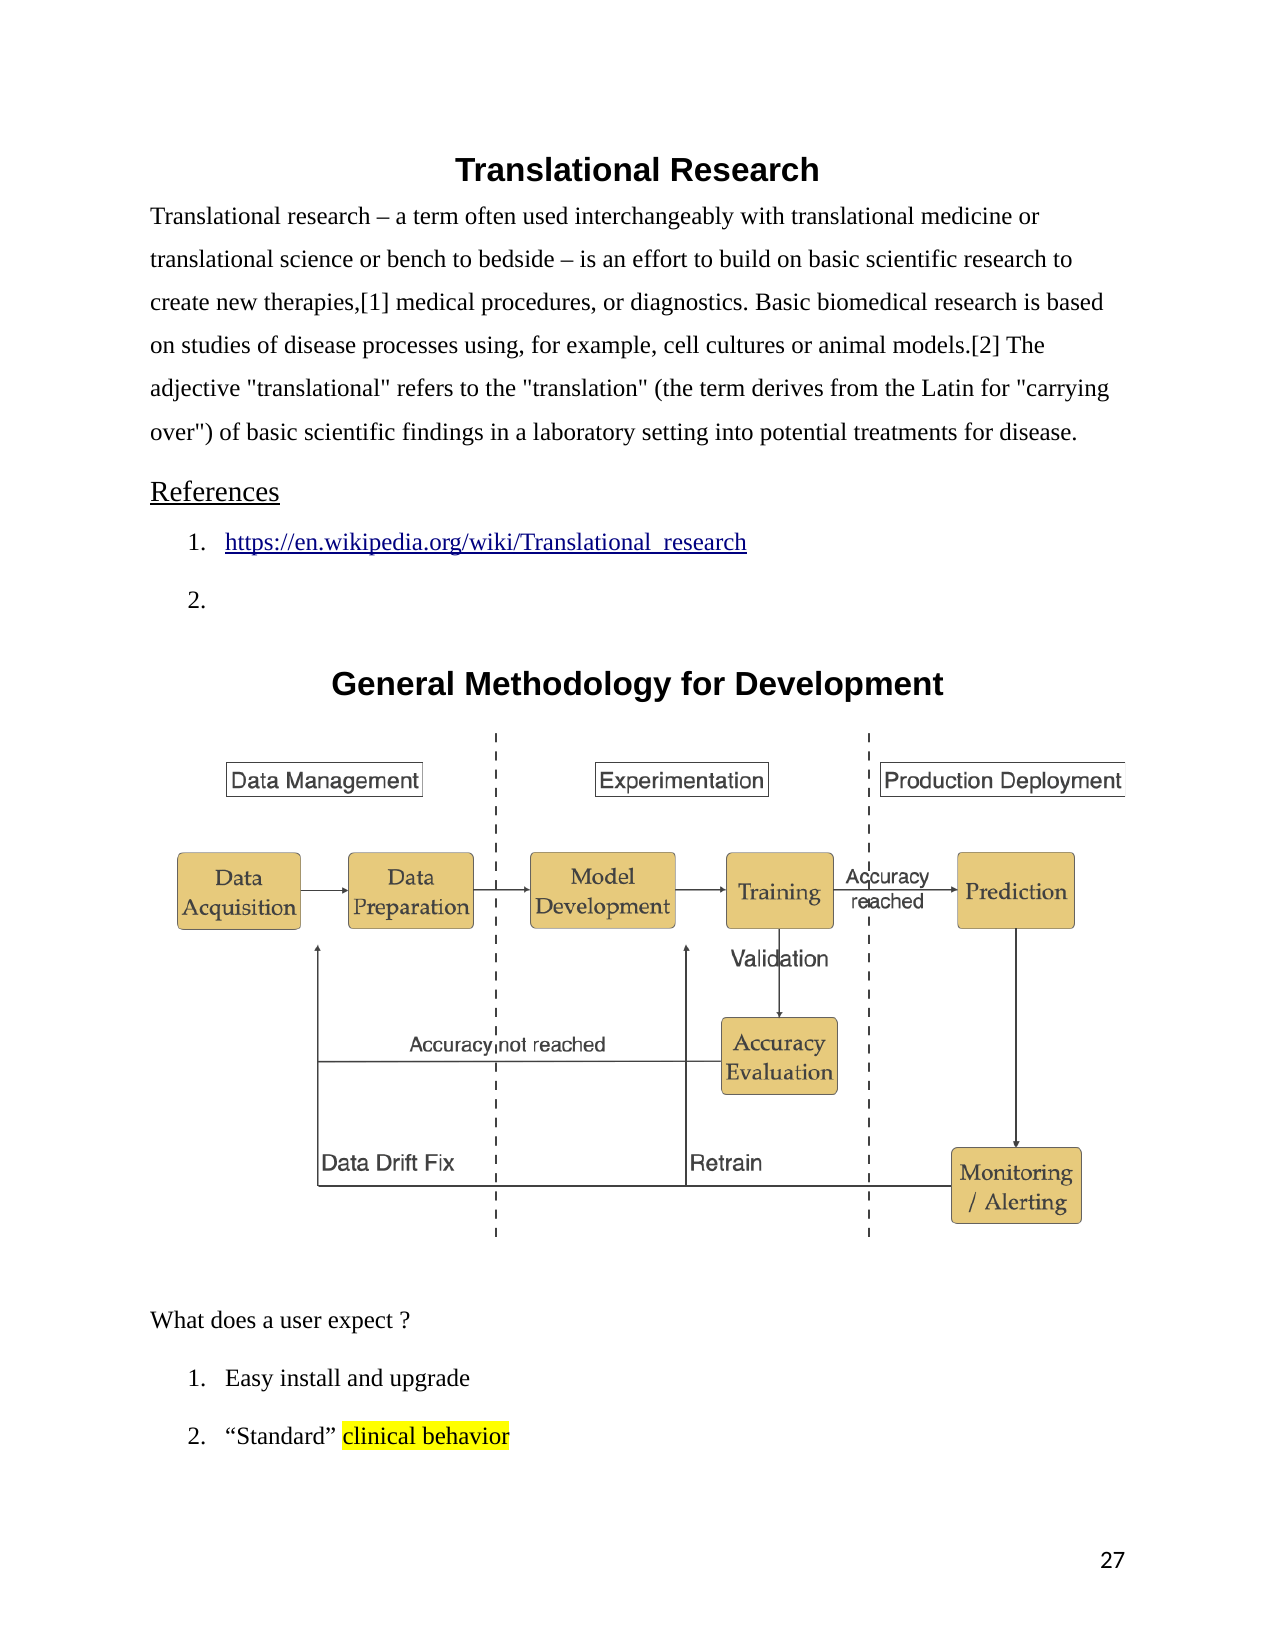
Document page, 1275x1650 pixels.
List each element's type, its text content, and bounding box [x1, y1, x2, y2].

subtitle General Methodology for Development [150, 664, 1125, 702]
list “Standard” clinical behavior [187, 1421, 1125, 1450]
list Easy install and upgrade [187, 1363, 1125, 1392]
text Translational research – a term often used interchangeably with translational medicine or translational science or bench to bedside – is an effort to build on basic scientific research to create new therapies,[1] medical procedures, or diagnostics. Basic biomedical research is based on studies of disease processes using, for example, cell cultures or animal models.[2] The adjective "translational" refers to the "translation" (the term derives from the Latin for "carrying over") of basic scientific findings in a laboratory setting into potential treatments for disease. [150, 201, 1125, 445]
text References [150, 474, 1125, 508]
text [150, 714, 1125, 730]
subtitle Translational Research [150, 150, 1125, 188]
text What does a user expect ? [150, 1279, 1125, 1334]
list https://en.wikipedia.org/wiki/Translational_research [187, 527, 1125, 556]
picture [150, 730, 1125, 1279]
